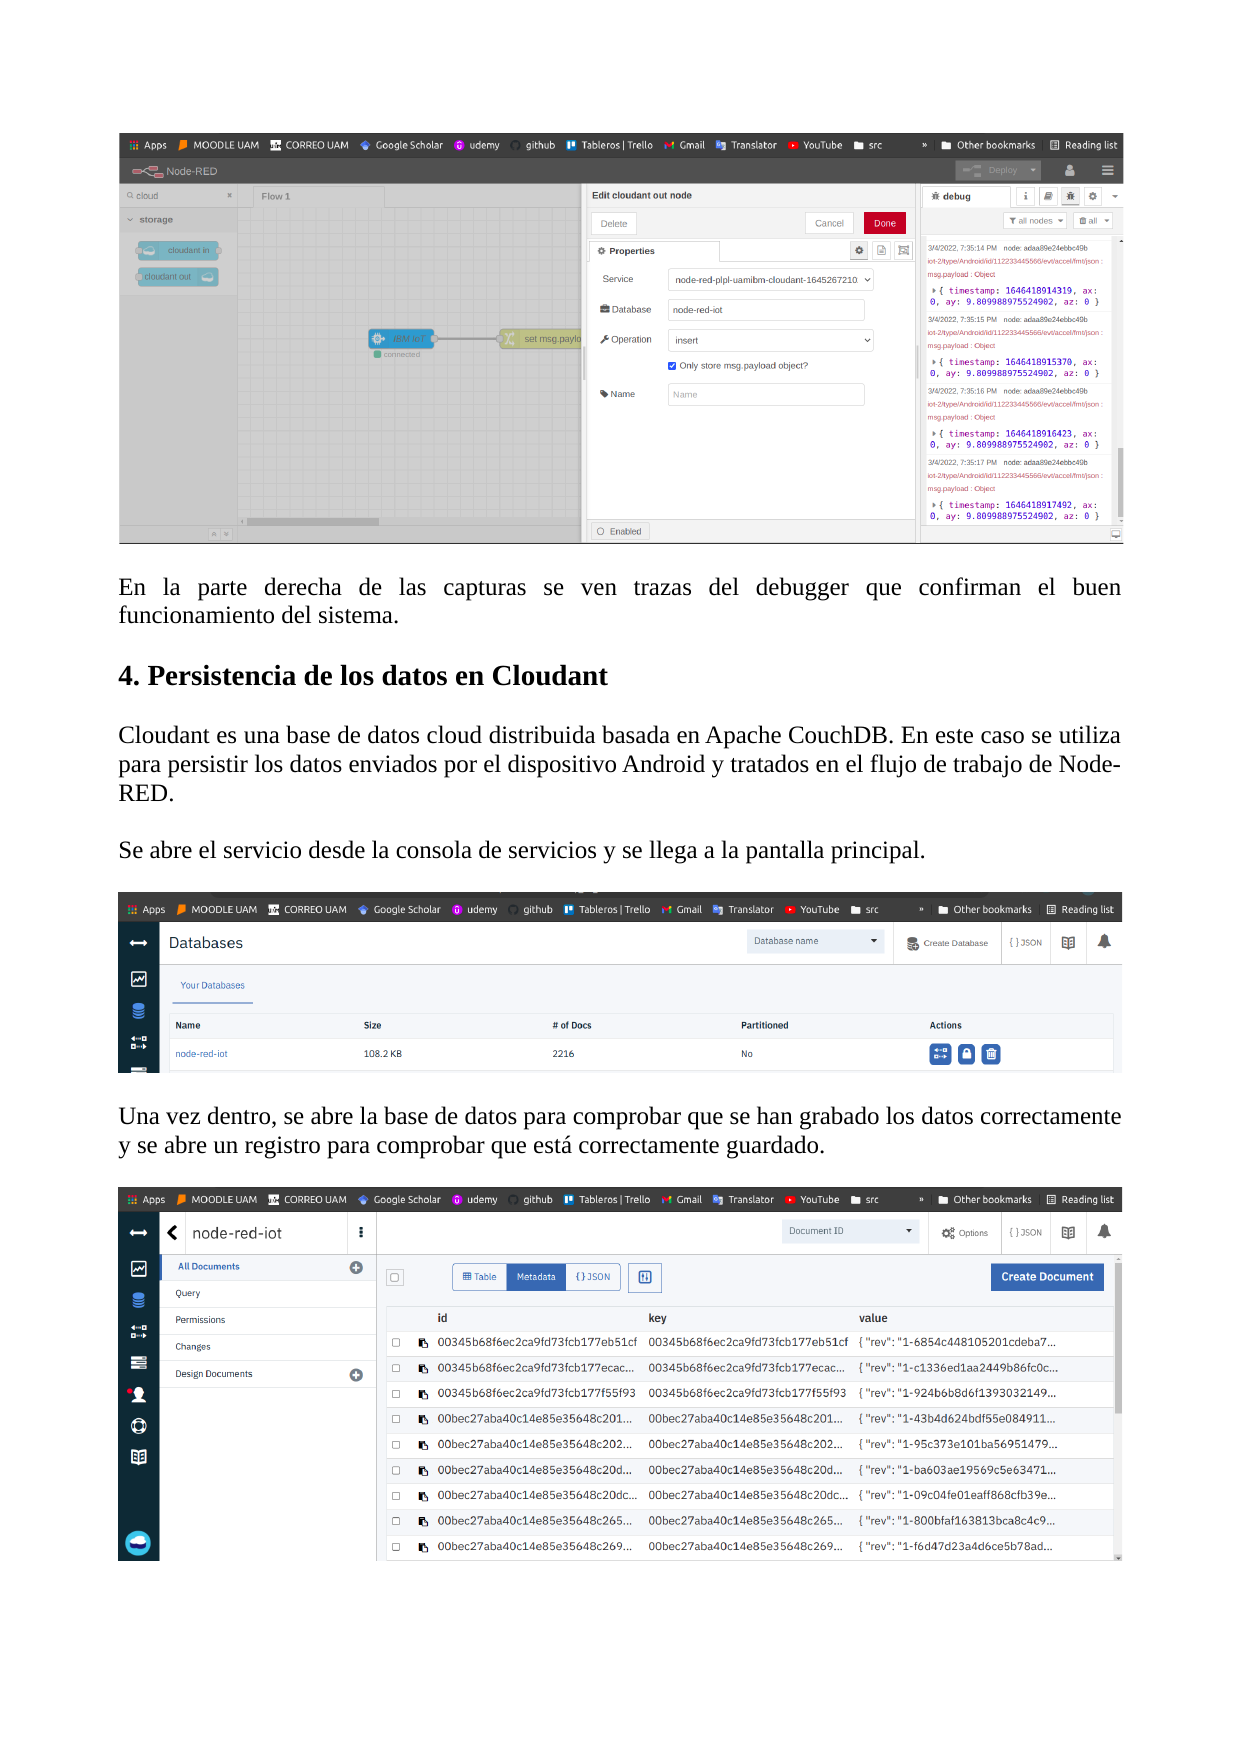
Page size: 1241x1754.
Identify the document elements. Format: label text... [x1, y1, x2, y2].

text En la parte derecha de las capturas se ven trazas del debugger que confirman el buen funcionamiento del sistema. [118, 572, 1122, 629]
picture [119, 133, 1124, 544]
picture [118, 1187, 1123, 1561]
picture [118, 892, 1123, 1073]
text 4. Persistencia de los datos en Cloudant [118, 658, 1122, 692]
text Una vez dentro, se abre la base de datos para comprobar que se han grabado los datos correctamente y se abre un registro para comprobar que está correctamente guardado. [118, 1101, 1122, 1158]
text Se abre el servicio desde la consola de servicios y se llega a la pantalla principal. [118, 835, 1122, 864]
text Cloudant es una base de datos cloud distribuida basada en Apache CouchDB. En este caso se utiliza para persistir los datos enviados por el dispositivo Android y tratados en el flujo de trabajo de Node-RED. [118, 720, 1122, 807]
